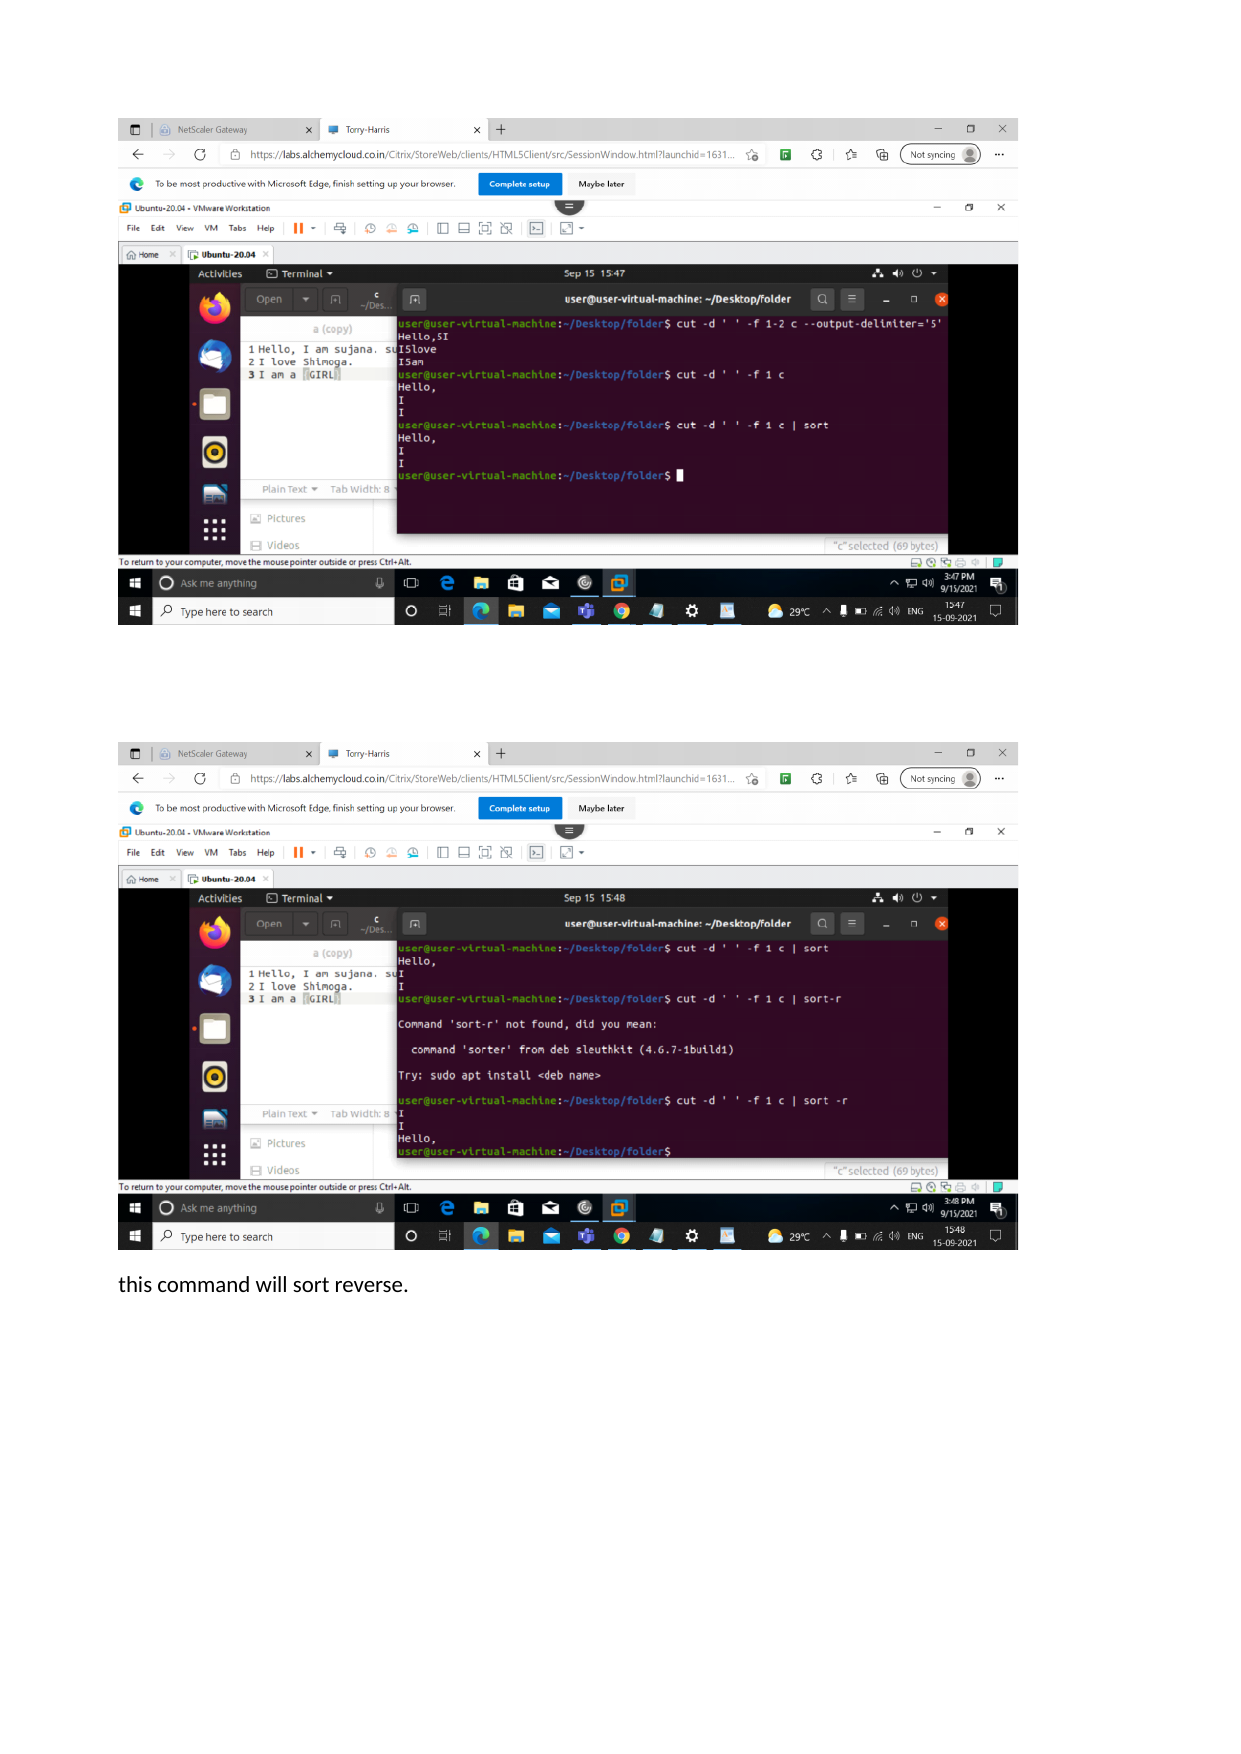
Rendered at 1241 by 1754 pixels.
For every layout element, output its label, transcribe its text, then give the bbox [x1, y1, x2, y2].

text this command will sort reverse. [118, 1270, 1122, 1298]
